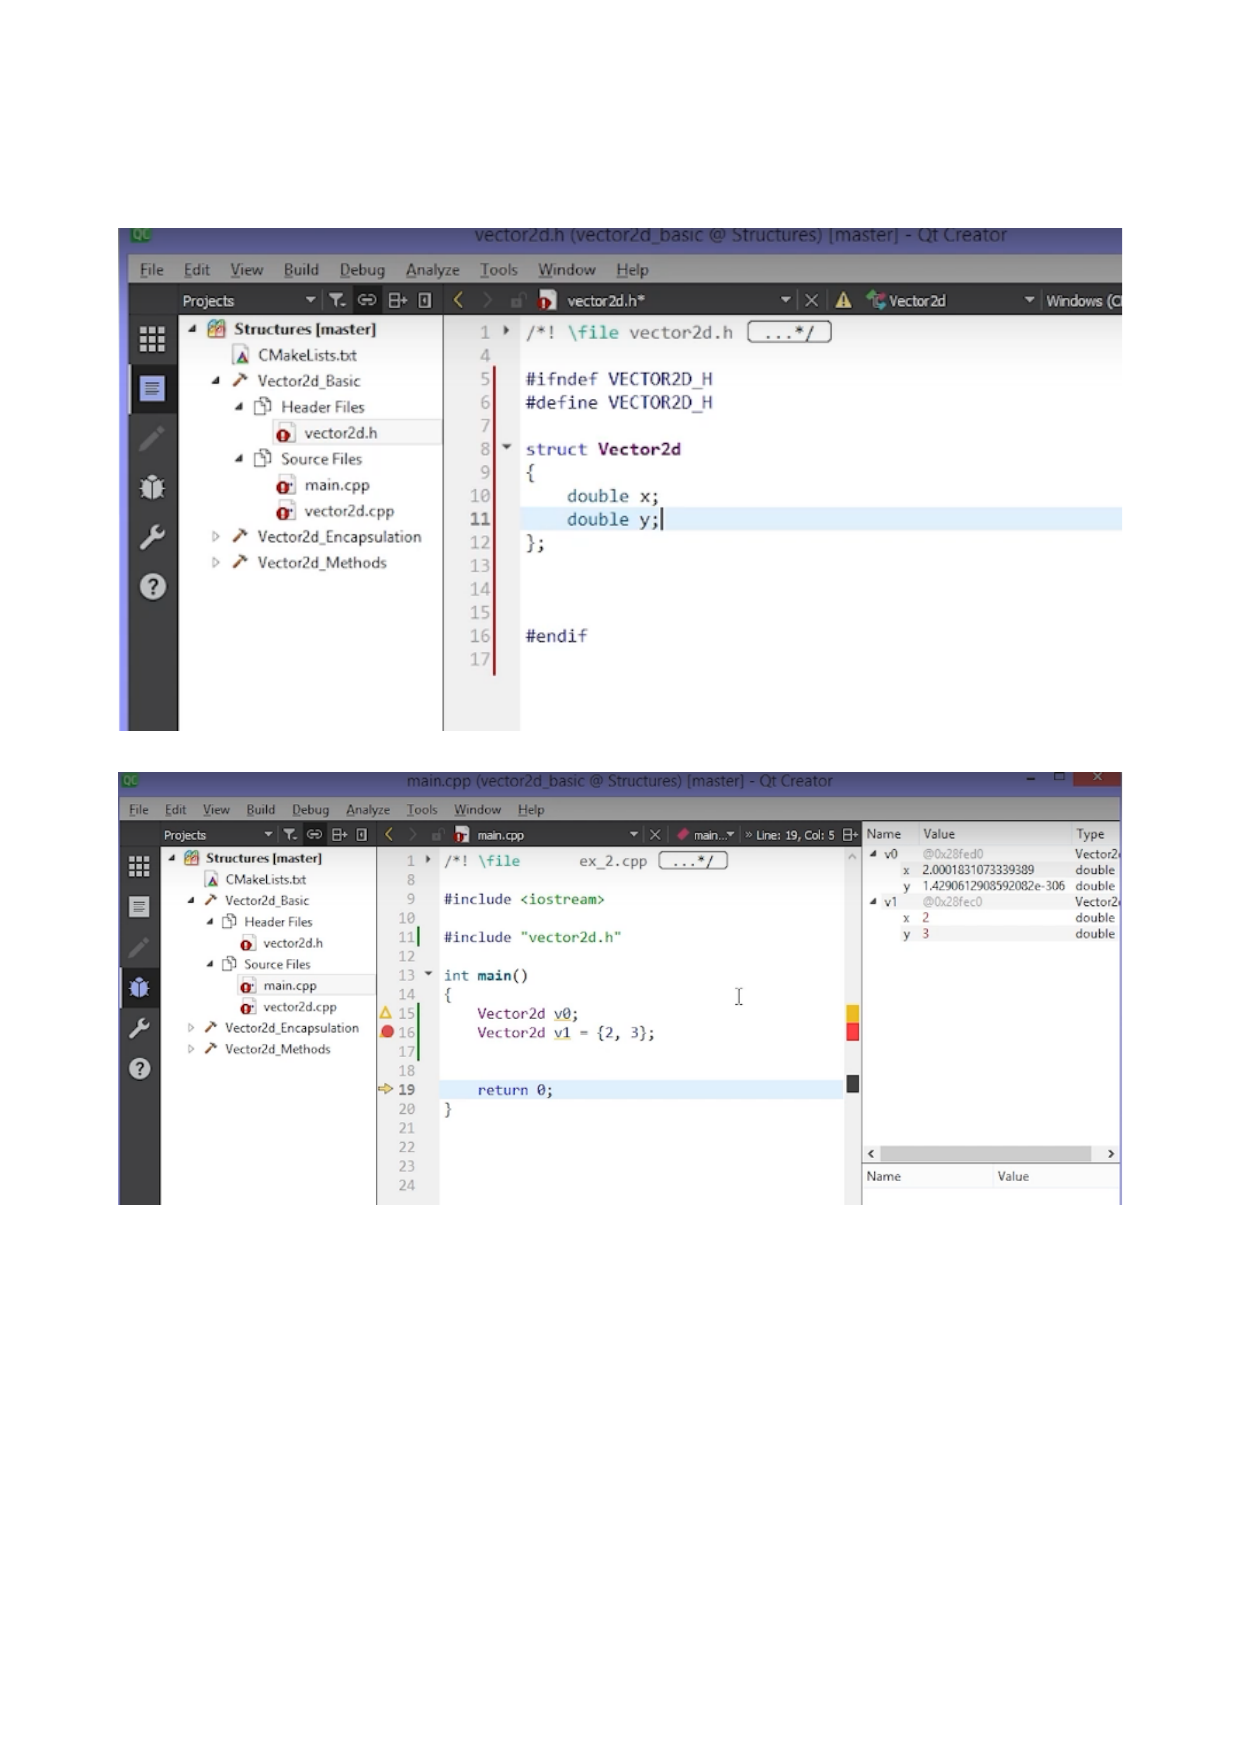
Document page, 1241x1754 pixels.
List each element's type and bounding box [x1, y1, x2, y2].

picture [118, 228, 1123, 731]
picture [118, 772, 1123, 1205]
